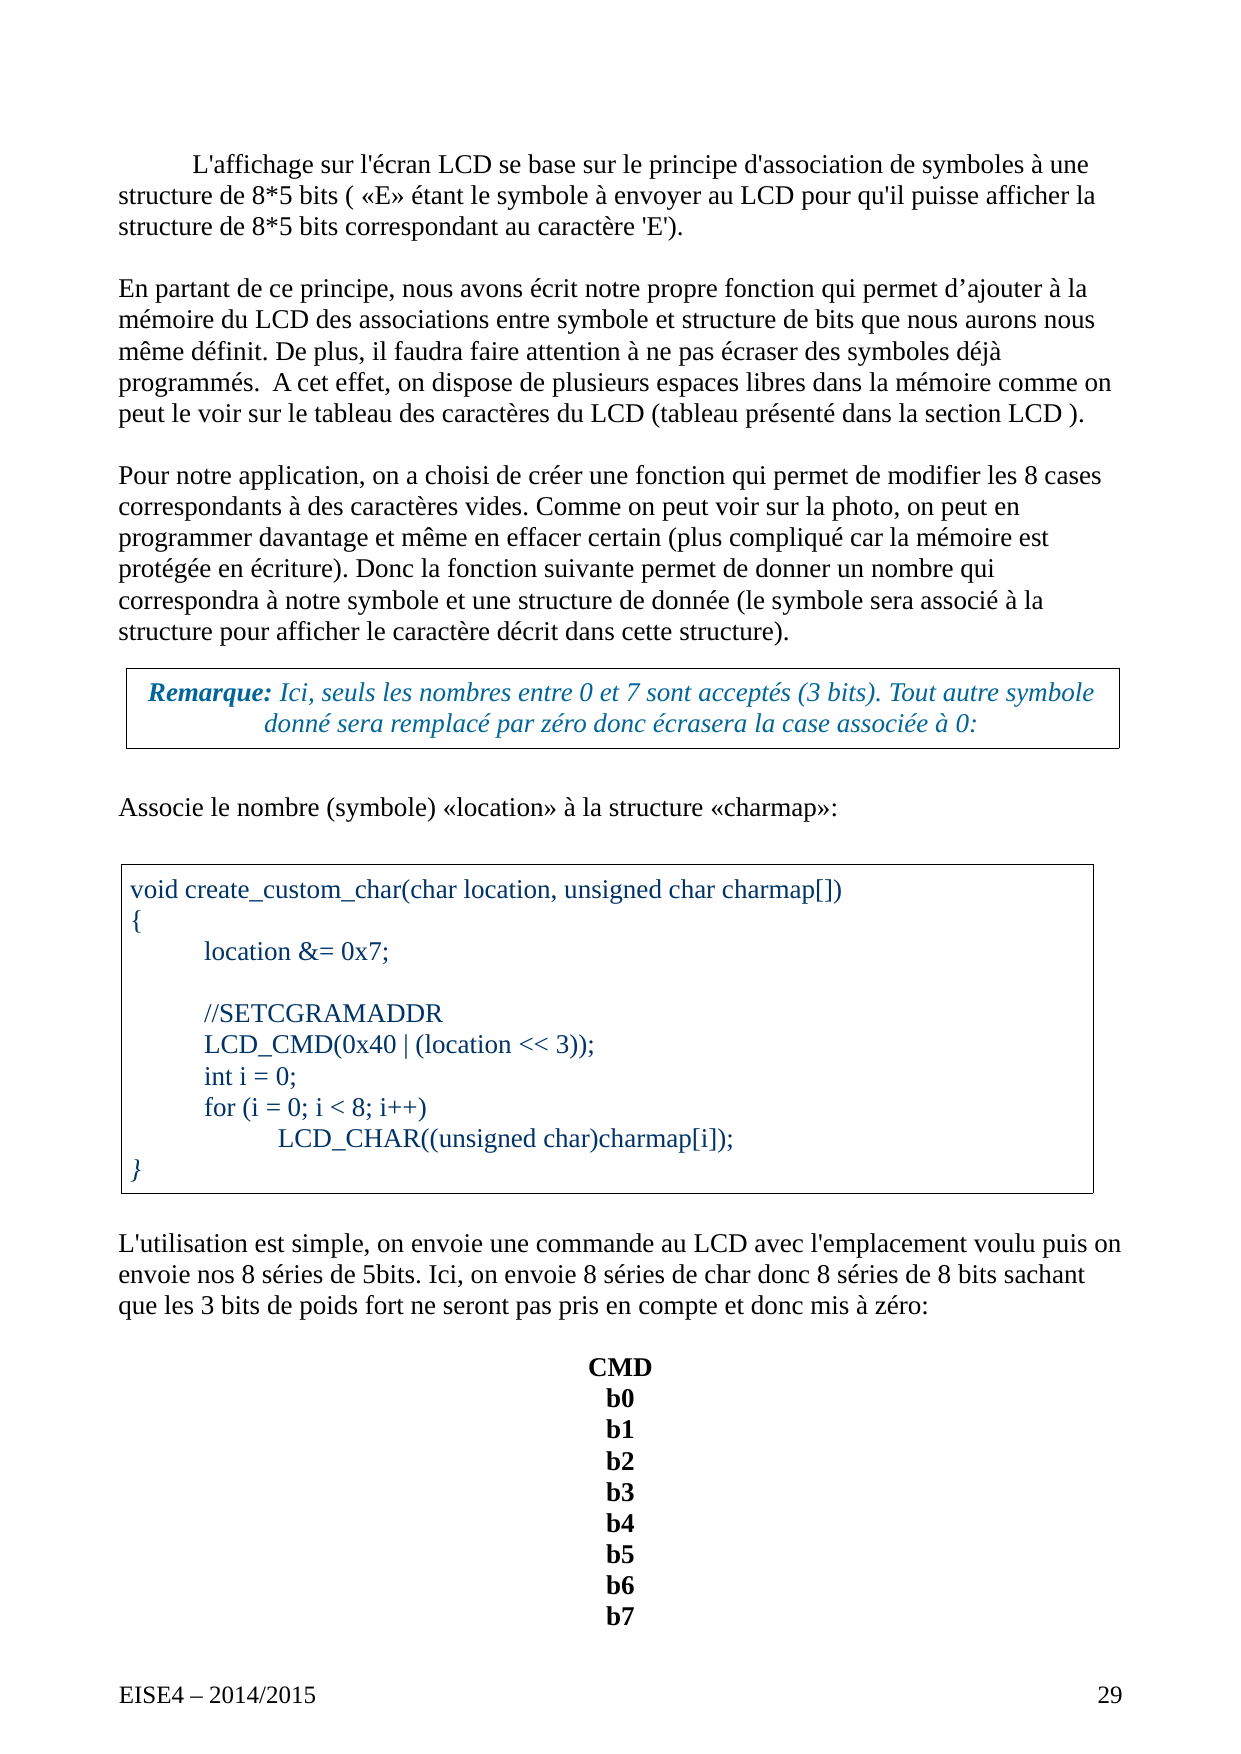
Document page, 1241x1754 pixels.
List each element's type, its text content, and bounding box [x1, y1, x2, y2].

text b7 [118, 1600, 1122, 1632]
text location &= 0x7; [130, 935, 1084, 966]
text L'utilisation est simple, on envoie une commande au LCD avec l'emplacement voulu puis on envoie nos 8 séries de 5bits. Ici, on envoie 8 séries de char donc 8 séries de 8 bits sachant que les 3 bits de poids fort ne seront pas pris en compte et donc mis à zéro: [118, 1227, 1122, 1320]
text b2 [118, 1445, 1122, 1476]
text b5 [118, 1538, 1122, 1569]
text En partant de ce principe, nous avons écrit notre propre fonction qui permet d’ajouter à la mémoire du LCD des associations entre symbole et structure de bits que nous aurons nous même définit. De plus, il faudra faire attention à ne pas écraser des symboles déjà programmés. A cet effet, on dispose de plusieurs espaces libres dans la mémoire comme on peut le voir sur le tableau des caractères du LCD (tableau présenté dans la section LCD ). [118, 272, 1122, 428]
text b6 [118, 1569, 1122, 1600]
text LCD_CHAR((unsigned char)charmap[i]); [130, 1122, 1084, 1153]
text int i = 0; [130, 1060, 1084, 1091]
text Pour notre application, on a choisi de créer une fonction qui permet de modifier les 8 cases correspondants à des caractères vides. Comme on peut voir sur la photo, on peut en programmer davantage et même en effacer certain (plus compliqué car la mémoire est protégée en écriture). Donc la fonction suivante permet de donner un nombre qui correspondra à notre symbole et une structure de donnée (le symbole sera associé à la structure pour afficher le caractère décrit dans cette structure). [118, 459, 1122, 646]
text LCD_CMD(0x40 | (location << 3)); [130, 1028, 1084, 1060]
text //SETCGRAMADDR [130, 997, 1084, 1028]
text } [130, 1153, 1084, 1184]
text for (i = 0; i < 8; i++) [130, 1091, 1084, 1122]
text Remarque: Ici, seuls les nombres entre 0 et 7 sont acceptés (3 bits). Tout autre symbole donné sera remplacé par zéro donc écrasera la case associée à 0: [134, 676, 1110, 739]
text b1 [118, 1413, 1122, 1445]
text CMD [118, 1351, 1122, 1382]
text b3 [118, 1476, 1122, 1507]
text L'affichage sur l'écran LCD se base sur le principe d'association de symboles à une structure de 8*5 bits ( «E» étant le symbole à envoyer au LCD pour qu'il puisse afficher la structure de 8*5 bits correspondant au caractère 'E'). [118, 148, 1122, 241]
text Associe le nombre (symbole) «location» à la structure «charmap»: [118, 791, 1122, 822]
text b0 [118, 1382, 1122, 1413]
text { [130, 904, 1084, 935]
text b4 [118, 1507, 1122, 1538]
text void create_custom_char(char location, unsigned char charmap[]) [130, 873, 1084, 904]
